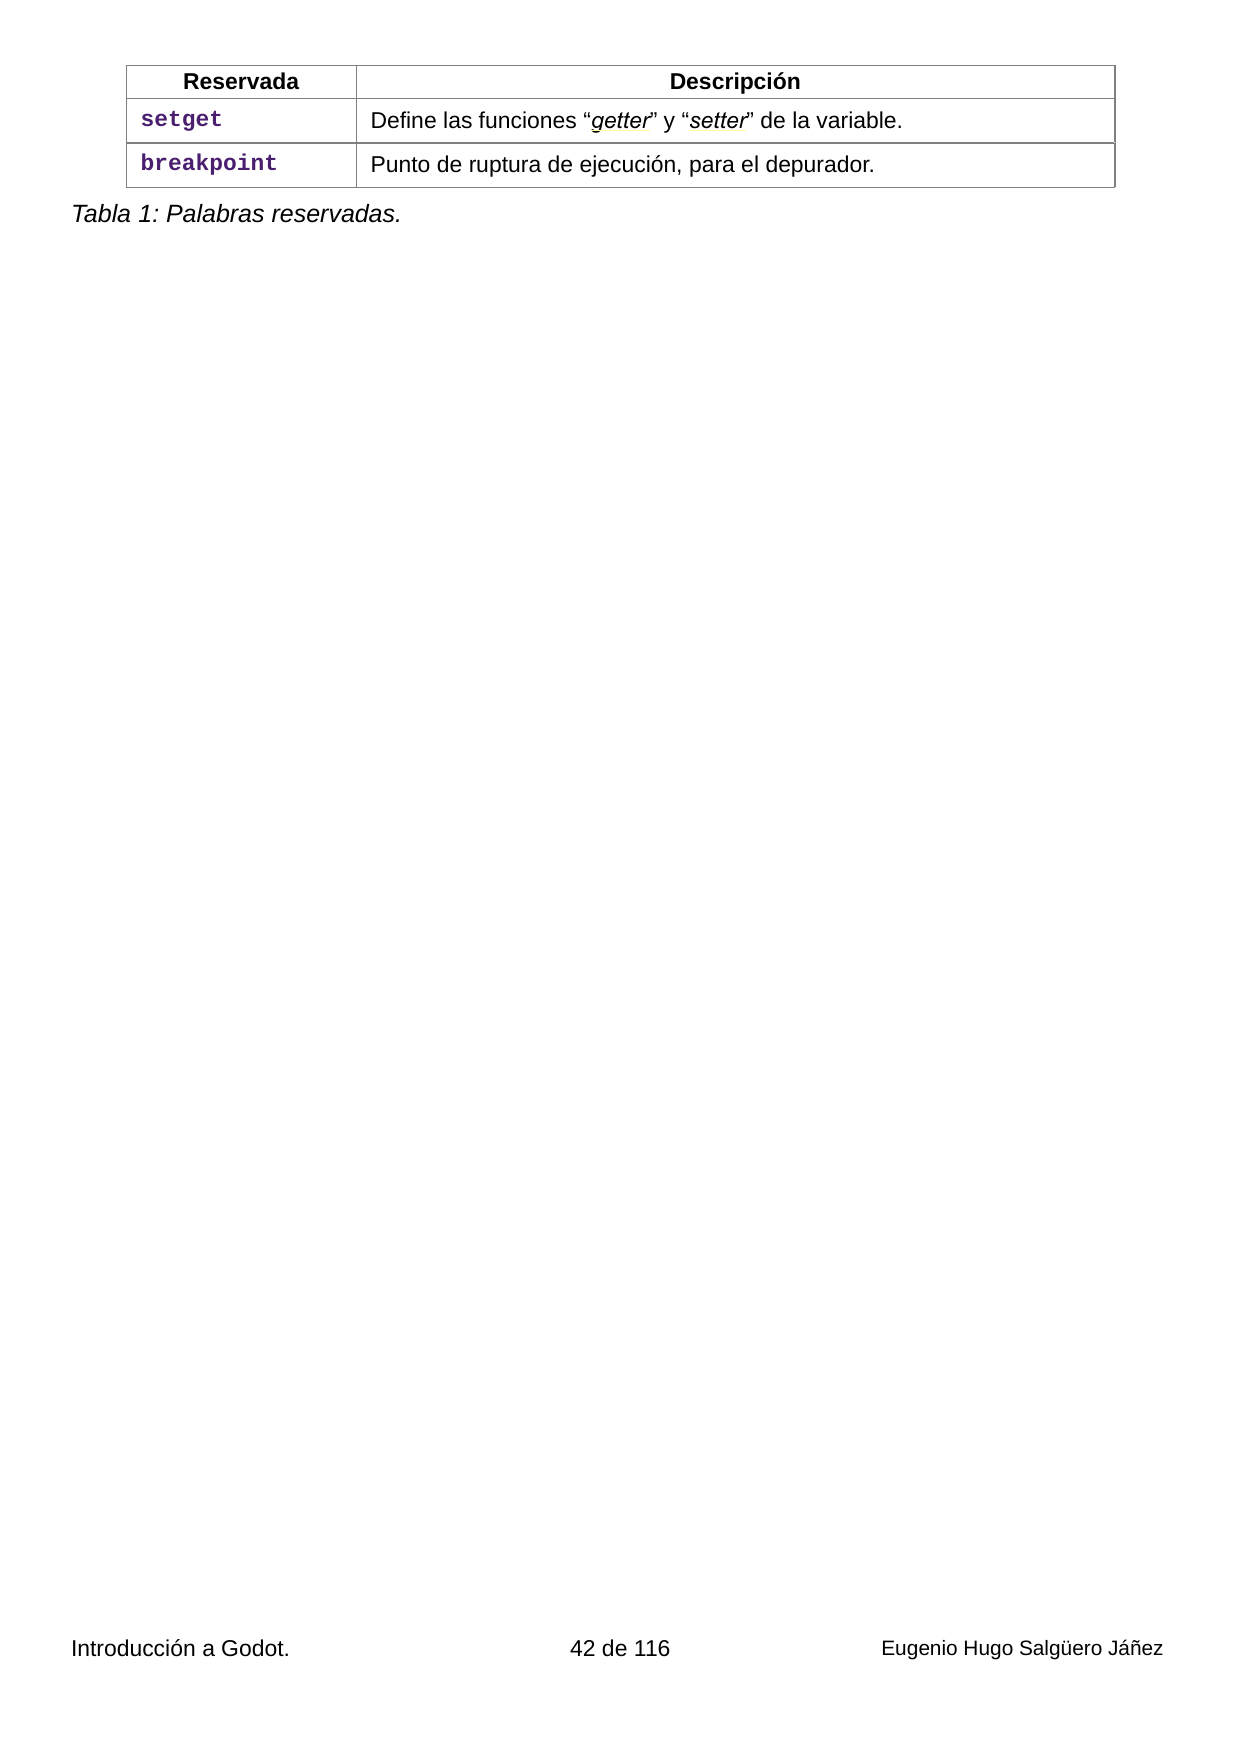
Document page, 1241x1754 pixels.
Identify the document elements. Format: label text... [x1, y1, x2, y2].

table_cell setget [127, 99, 356, 142]
table_header Descripción [357, 66, 1114, 98]
table_cell breakpoint [127, 144, 356, 187]
table_cell Define las funciones “getter” y “setter” de la variable. [357, 99, 1114, 142]
table_cell Punto de ruptura de ejecución, para el depurador. [357, 144, 1114, 187]
text Tabla 1: Palabras reservadas. [71, 199, 1169, 228]
table_header Reservada [127, 66, 356, 98]
